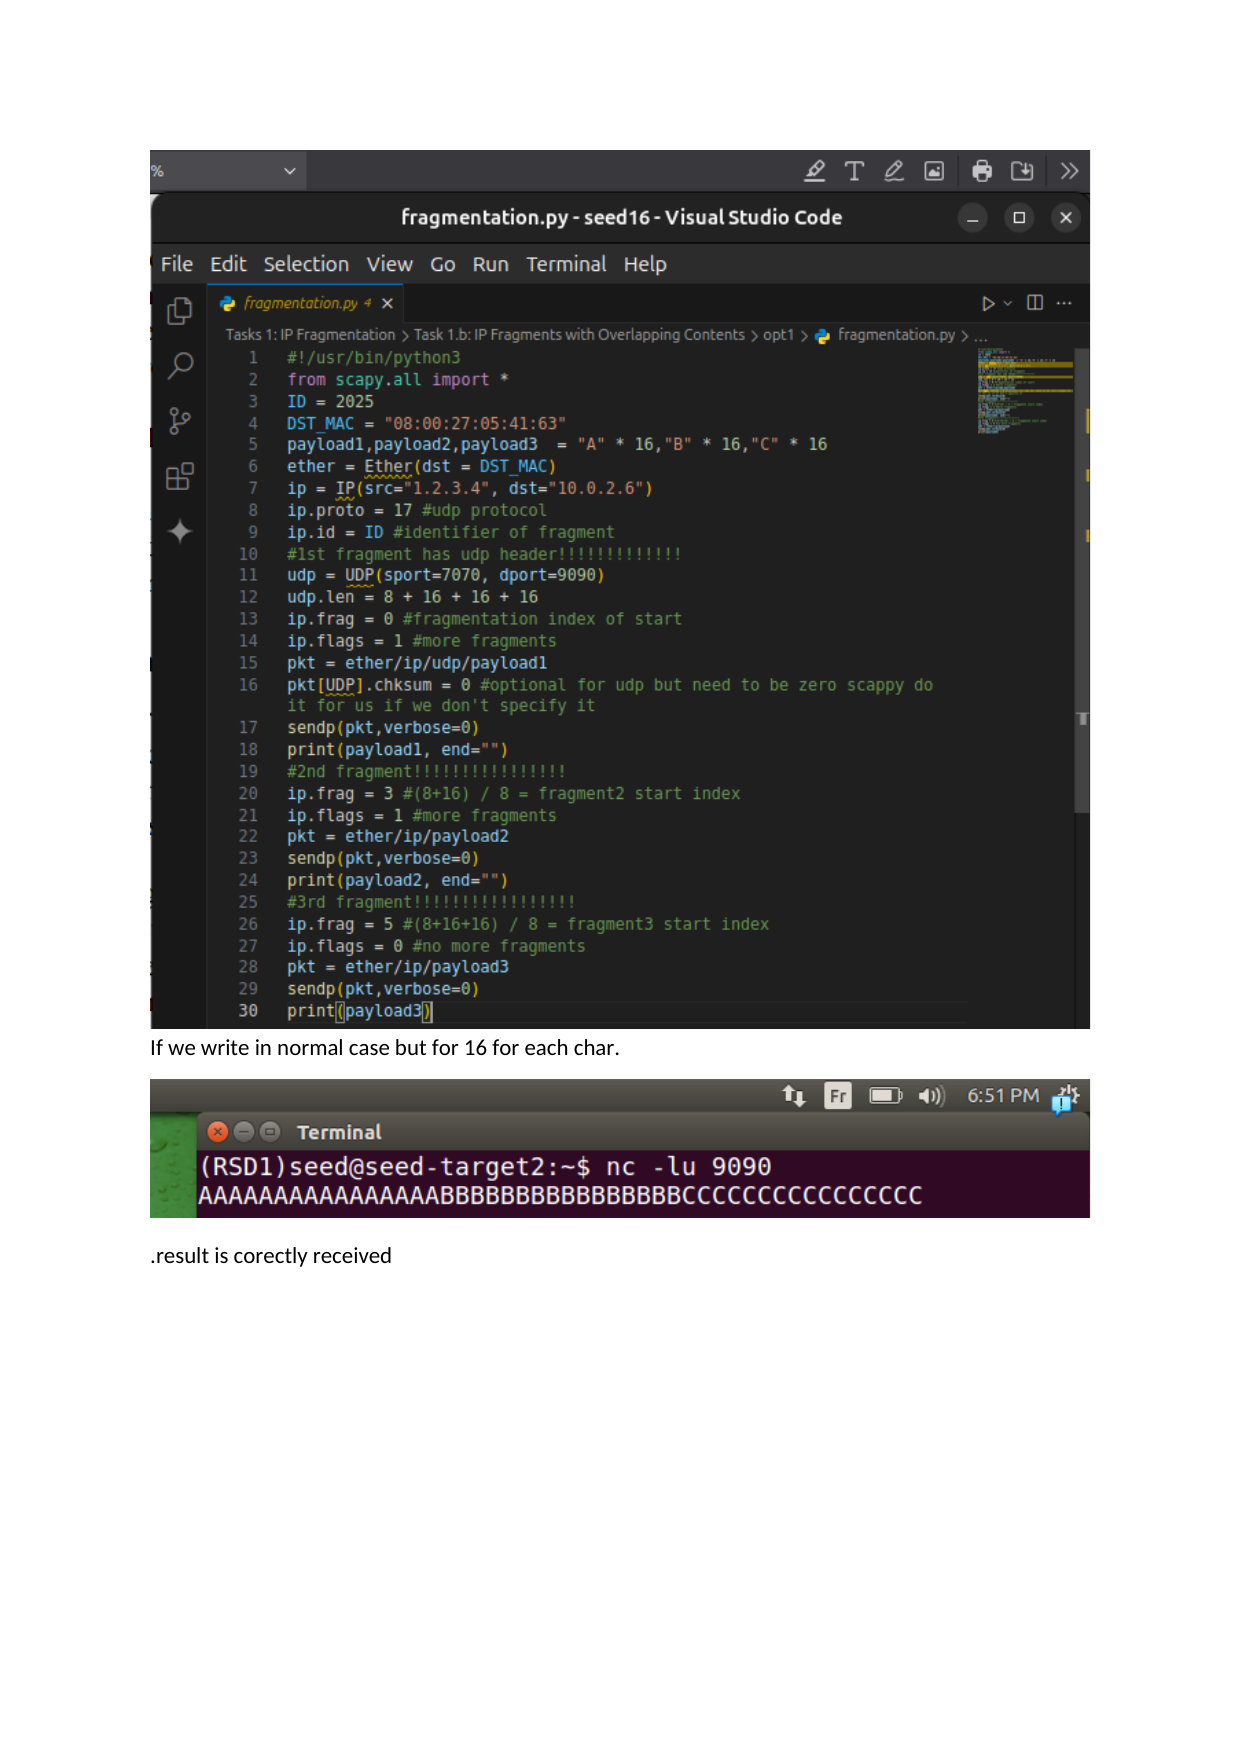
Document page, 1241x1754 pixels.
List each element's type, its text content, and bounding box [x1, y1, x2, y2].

text .result is corectly received [150, 1218, 1090, 1269]
picture [150, 150, 1091, 1029]
text If we write in normal case but for 16 for each char. [150, 1029, 1090, 1061]
picture [150, 1079, 1091, 1218]
